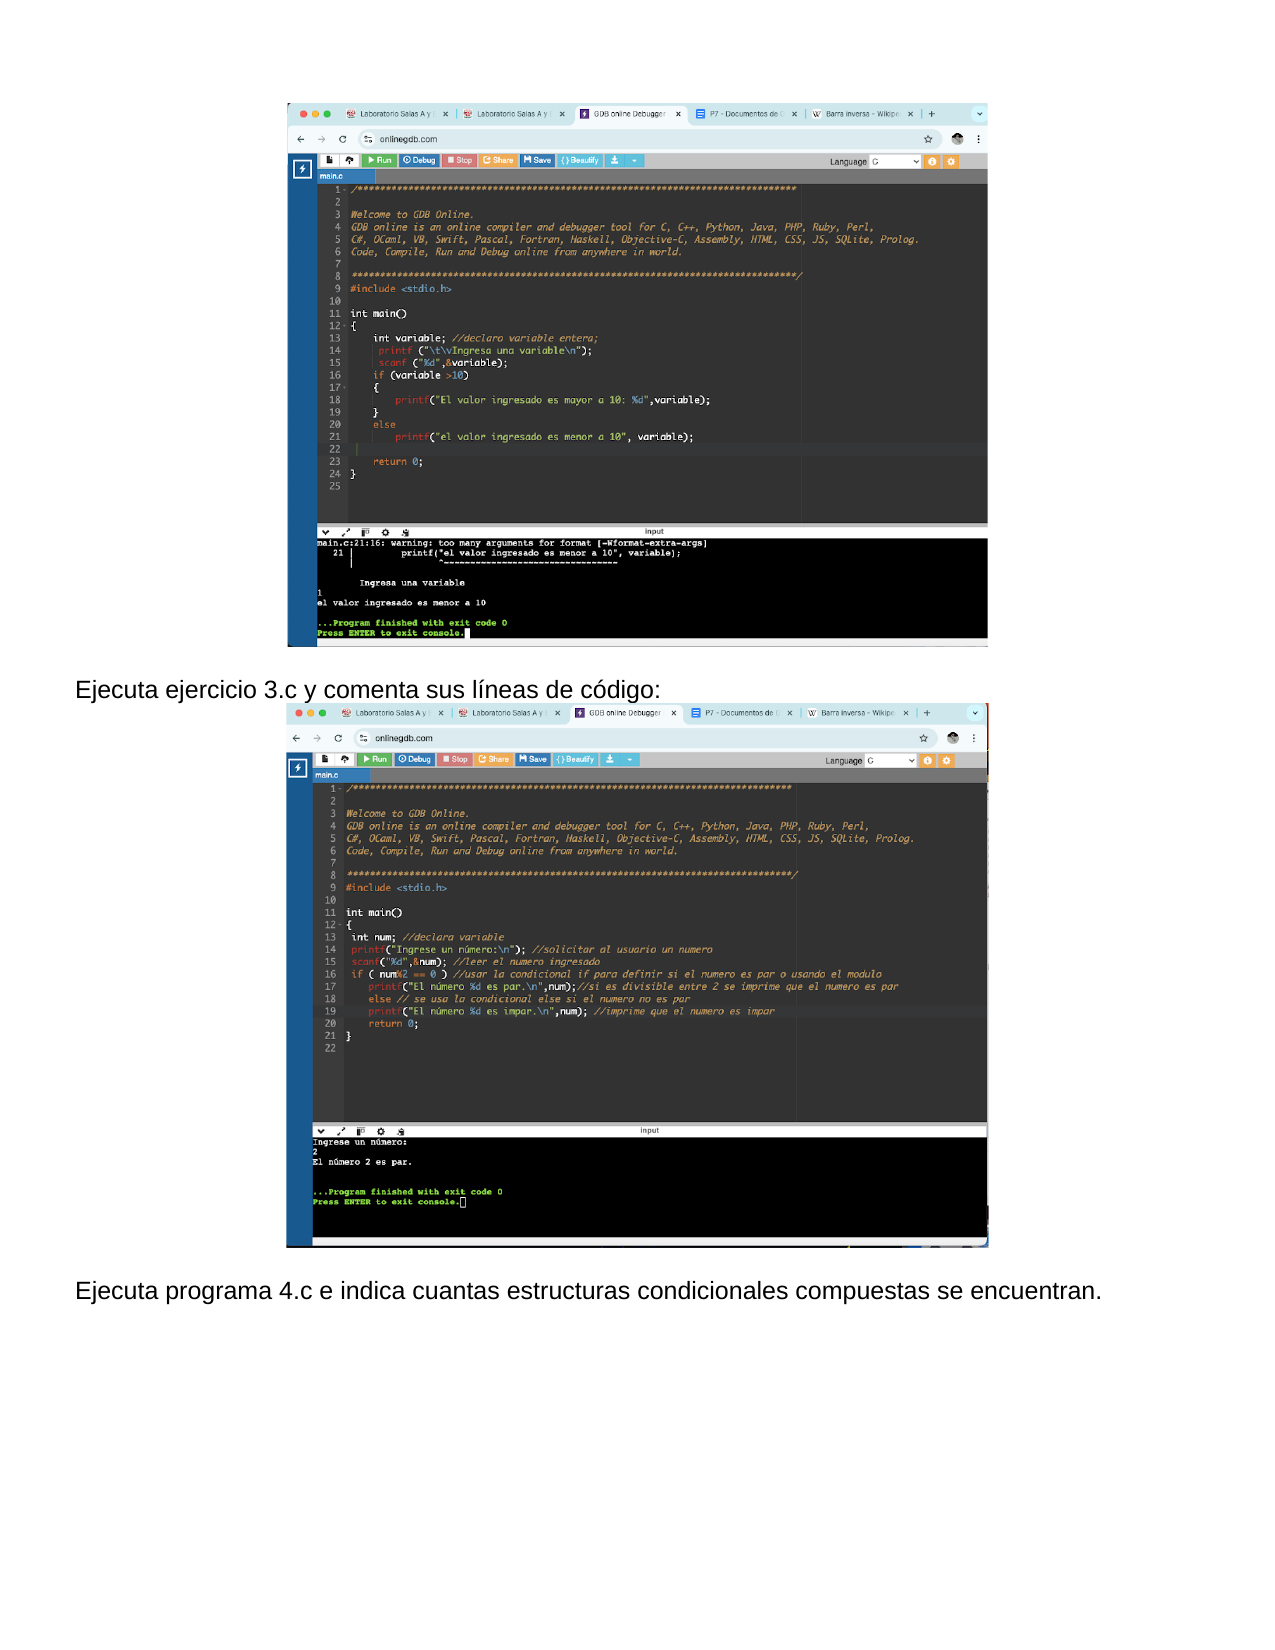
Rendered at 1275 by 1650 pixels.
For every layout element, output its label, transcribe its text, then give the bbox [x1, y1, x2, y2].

text Ejecuta ejercicio 3.c y comenta sus líneas de código: [75, 675, 1200, 704]
text Ejecuta programa 4.c e indica cuantas estructuras condicionales compuestas se encuentran. [75, 1276, 1200, 1305]
